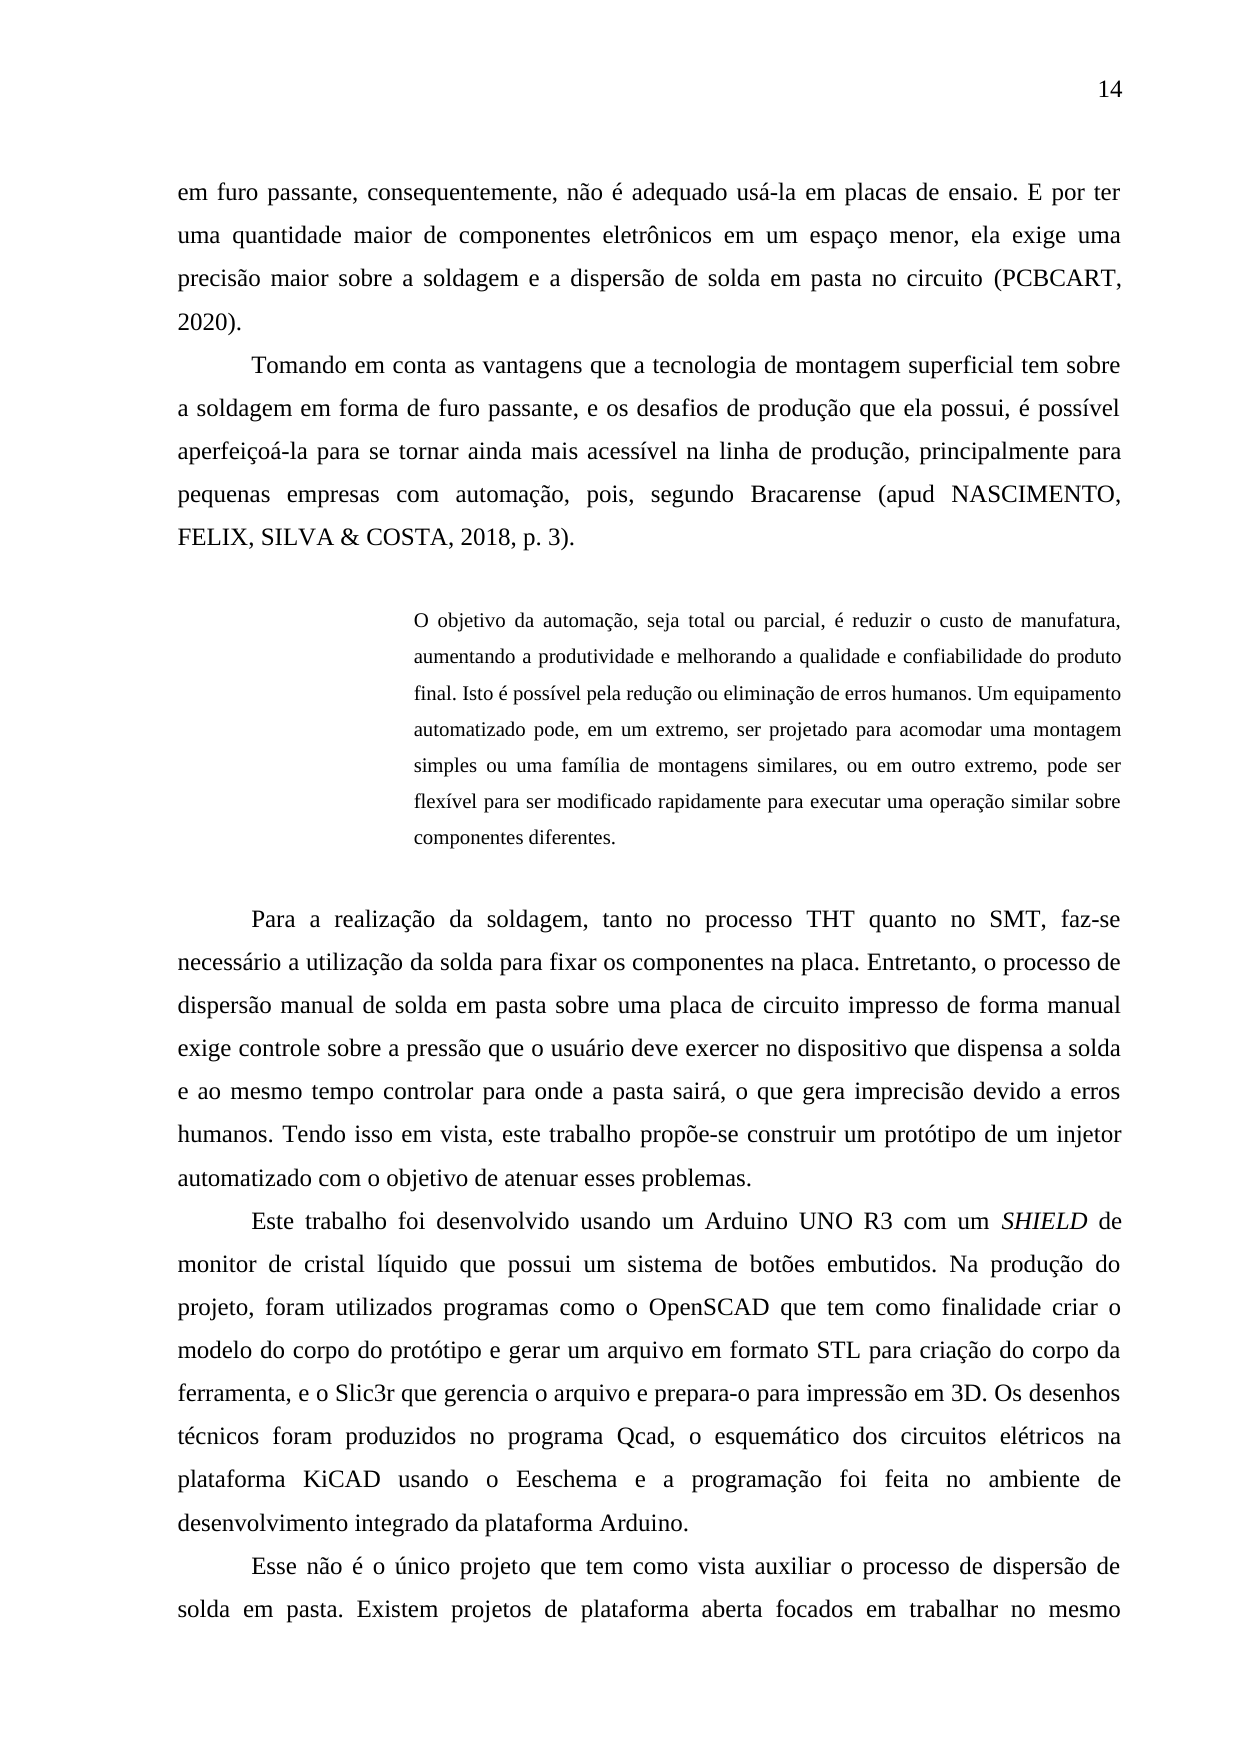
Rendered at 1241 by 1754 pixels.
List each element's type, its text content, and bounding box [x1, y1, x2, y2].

text O objetivo da automação, seja total ou parcial, é reduzir o custo de manufatura, aumentando a produtividade e melhorando a qualidade e confiabilidade do produto final. Isto é possível pela redução ou eliminação de erros humanos. Um equipamento automatizado pode, em um extremo, ser projetado para acomodar uma montagem simples ou uma família de montagens similares, ou em outro extremo, pode ser flexível para ser modificado rapidamente para executar uma operação similar sobre componentes diferentes. [413, 608, 1122, 849]
text Este trabalho foi desenvolvido usando um Arduino UNO R3 com um SHIELD de monitor de cristal líquido que possui um sistema de botões embutidos. Na produção do projeto, foram utilizados programas como o OpenSCAD que tem como finalidade criar o modelo do corpo do protótipo e gerar um arquivo em formato STL para criação do corpo da ferramenta, e o Slic3r que gerencia o arquivo e prepara-o para impressão em 3D. Os desenhos técnicos foram produzidos no programa Qcad, o esquemático dos circuitos elétricos na plataforma KiCAD usando o Eeschema e a programação foi feita no ambiente de desenvolvimento integrado da plataforma Arduino. [177, 1206, 1122, 1536]
text Para a realização da soldagem, tanto no processo THT quanto no SMT, faz-se necessário a utilização da solda para fixar os componentes na placa. Entretanto, o processo de dispersão manual de solda em pasta sobre uma placa de circuito impresso de forma manual exige controle sobre a pressão que o usuário deve exercer no dispositivo que dispensa a solda e ao mesmo tempo controlar para onde a pasta sairá, o que gera imprecisão devido a erros humanos. Tendo isso em vista, este trabalho propõe-se construir um protótipo de um injetor automatizado com o objetivo de atenuar esses problemas. [177, 904, 1122, 1191]
text em furo passante, consequentemente, não é adequado usá-la em placas de ensaio. E por ter uma quantidade maior de componentes eletrônicos em um espaço menor, ela exige uma precisão maior sobre a soldagem e a dispersão de solda em pasta no circuito (PCBCART, 2020). [177, 177, 1122, 335]
text Esse não é o único projeto que tem como vista auxiliar o processo de dispersão de solda em pasta. Existem projetos de plataforma aberta focados em trabalhar no mesmo [177, 1551, 1122, 1623]
text Tomando em conta as vantagens que a tecnologia de montagem superficial tem sobre a soldagem em forma de furo passante, e os desafios de produção que ela possui, é possível aperfeiçoá-la para se tornar ainda mais acessível na linha de produção, principalmente para pequenas empresas com automação, pois, segundo Bracarense (apud NASCIMENTO, FELIX, SILVA & COSTA, 2018, p. 3). [177, 350, 1122, 551]
